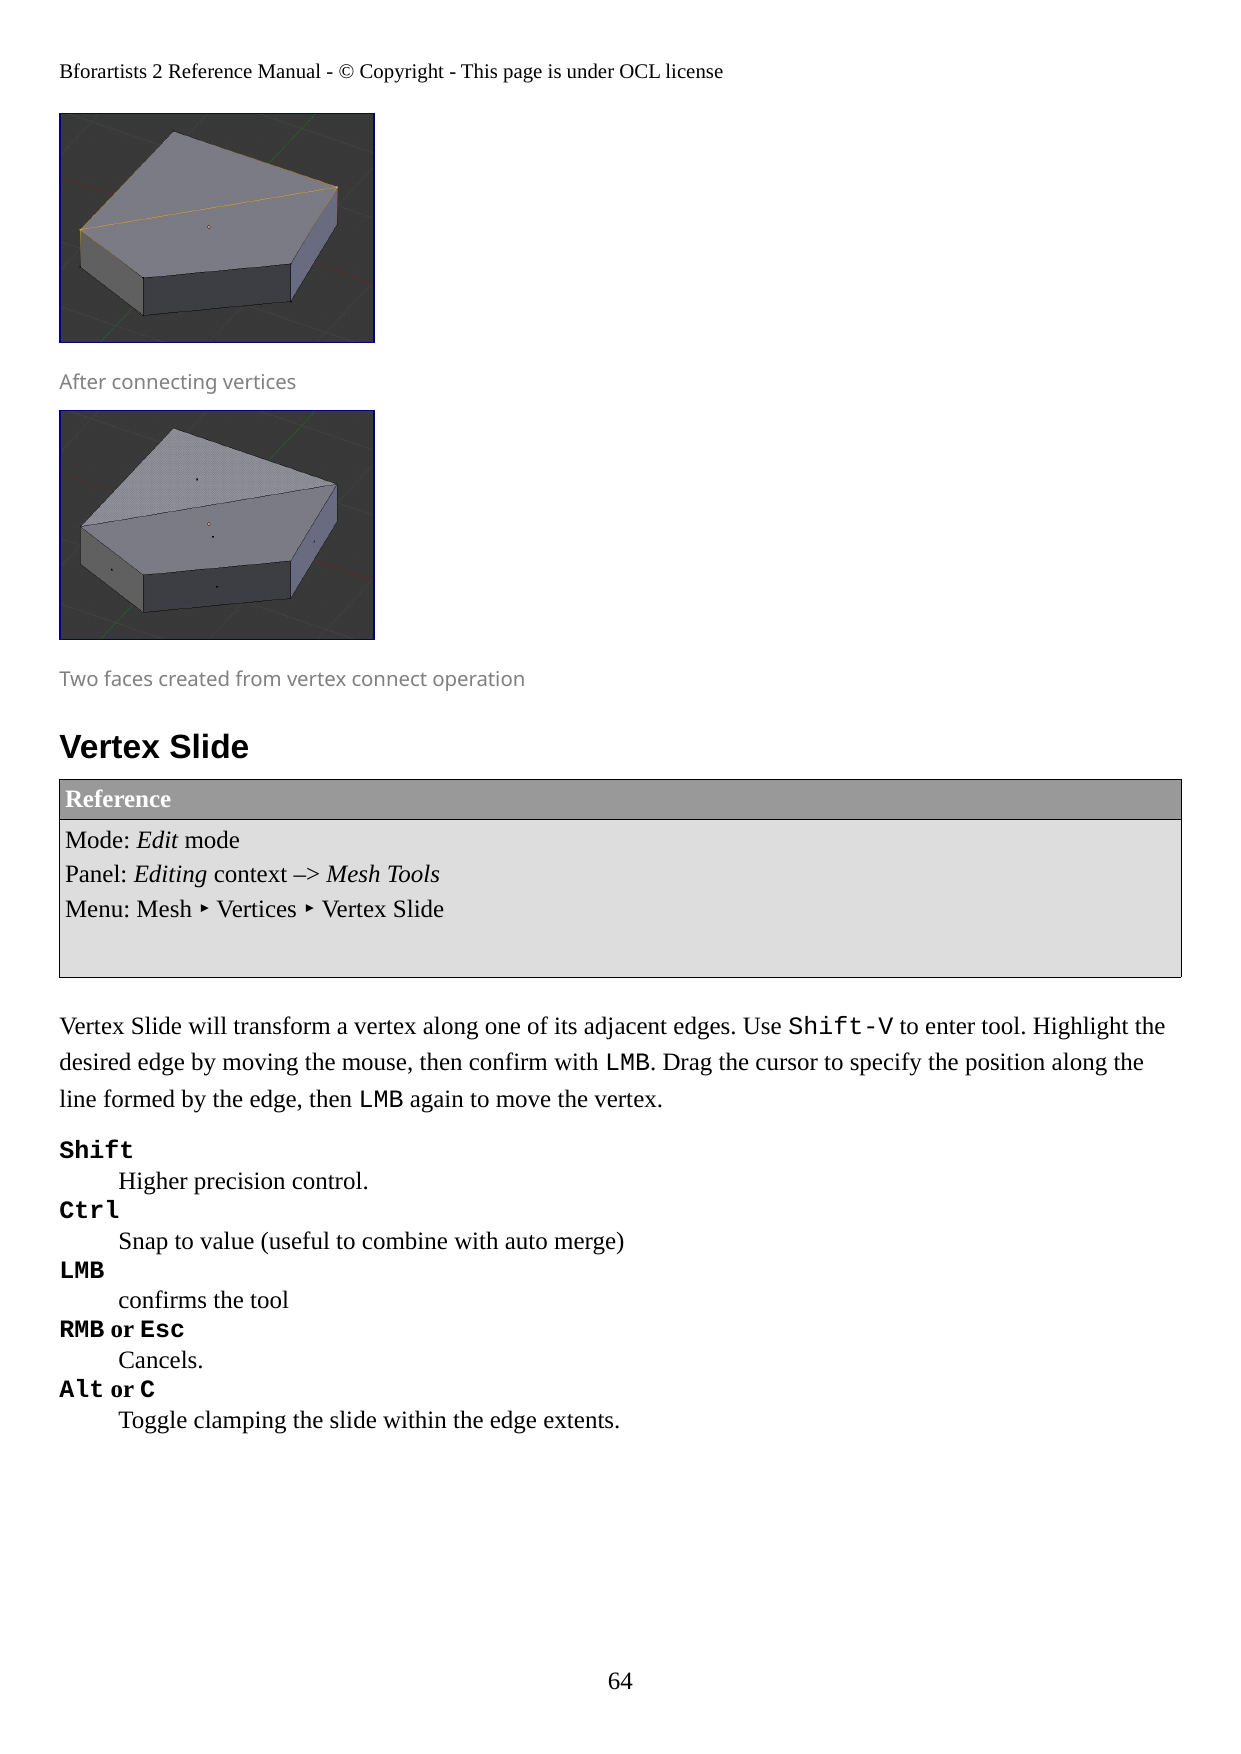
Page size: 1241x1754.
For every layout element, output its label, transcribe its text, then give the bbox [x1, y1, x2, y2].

list confirms the tool [118, 1286, 1181, 1314]
table_cell Mode: Edit mode Panel: Editing context –> Mesh Tools Menu: Mesh ‣ Vertices ‣ Vertex Slide [60, 820, 1181, 977]
subtitle Alt or C [59, 1374, 1181, 1405]
subtitle LMB [59, 1255, 1181, 1286]
picture [61, 114, 373, 342]
list Cancels. [118, 1345, 1181, 1374]
subtitle Shift [59, 1136, 1181, 1166]
subtitle Ctrl [59, 1195, 1181, 1226]
text Two faces created from vertex connect operation [59, 661, 1181, 692]
list Toggle clamping the slide within the edge extents. [118, 1405, 1181, 1433]
table_header Reference [60, 780, 1181, 819]
subtitle RMB or Esc [59, 1314, 1181, 1345]
picture [61, 411, 373, 639]
subtitle Vertex Slide [59, 727, 1181, 766]
text After connecting vertices [59, 364, 1181, 395]
list Snap to value (useful to combine with auto merge) [118, 1226, 1181, 1255]
text Vertex Slide will transform a vertex along one of its adjacent edges. Use Shift-V to enter tool. Highlight the desired edge by moving the mouse, then confirm with LMB. Drag the cursor to specify the position along the line formed by the edge, then LMB again to move the vertex. [59, 1011, 1181, 1115]
list Higher precision control. [118, 1166, 1181, 1195]
